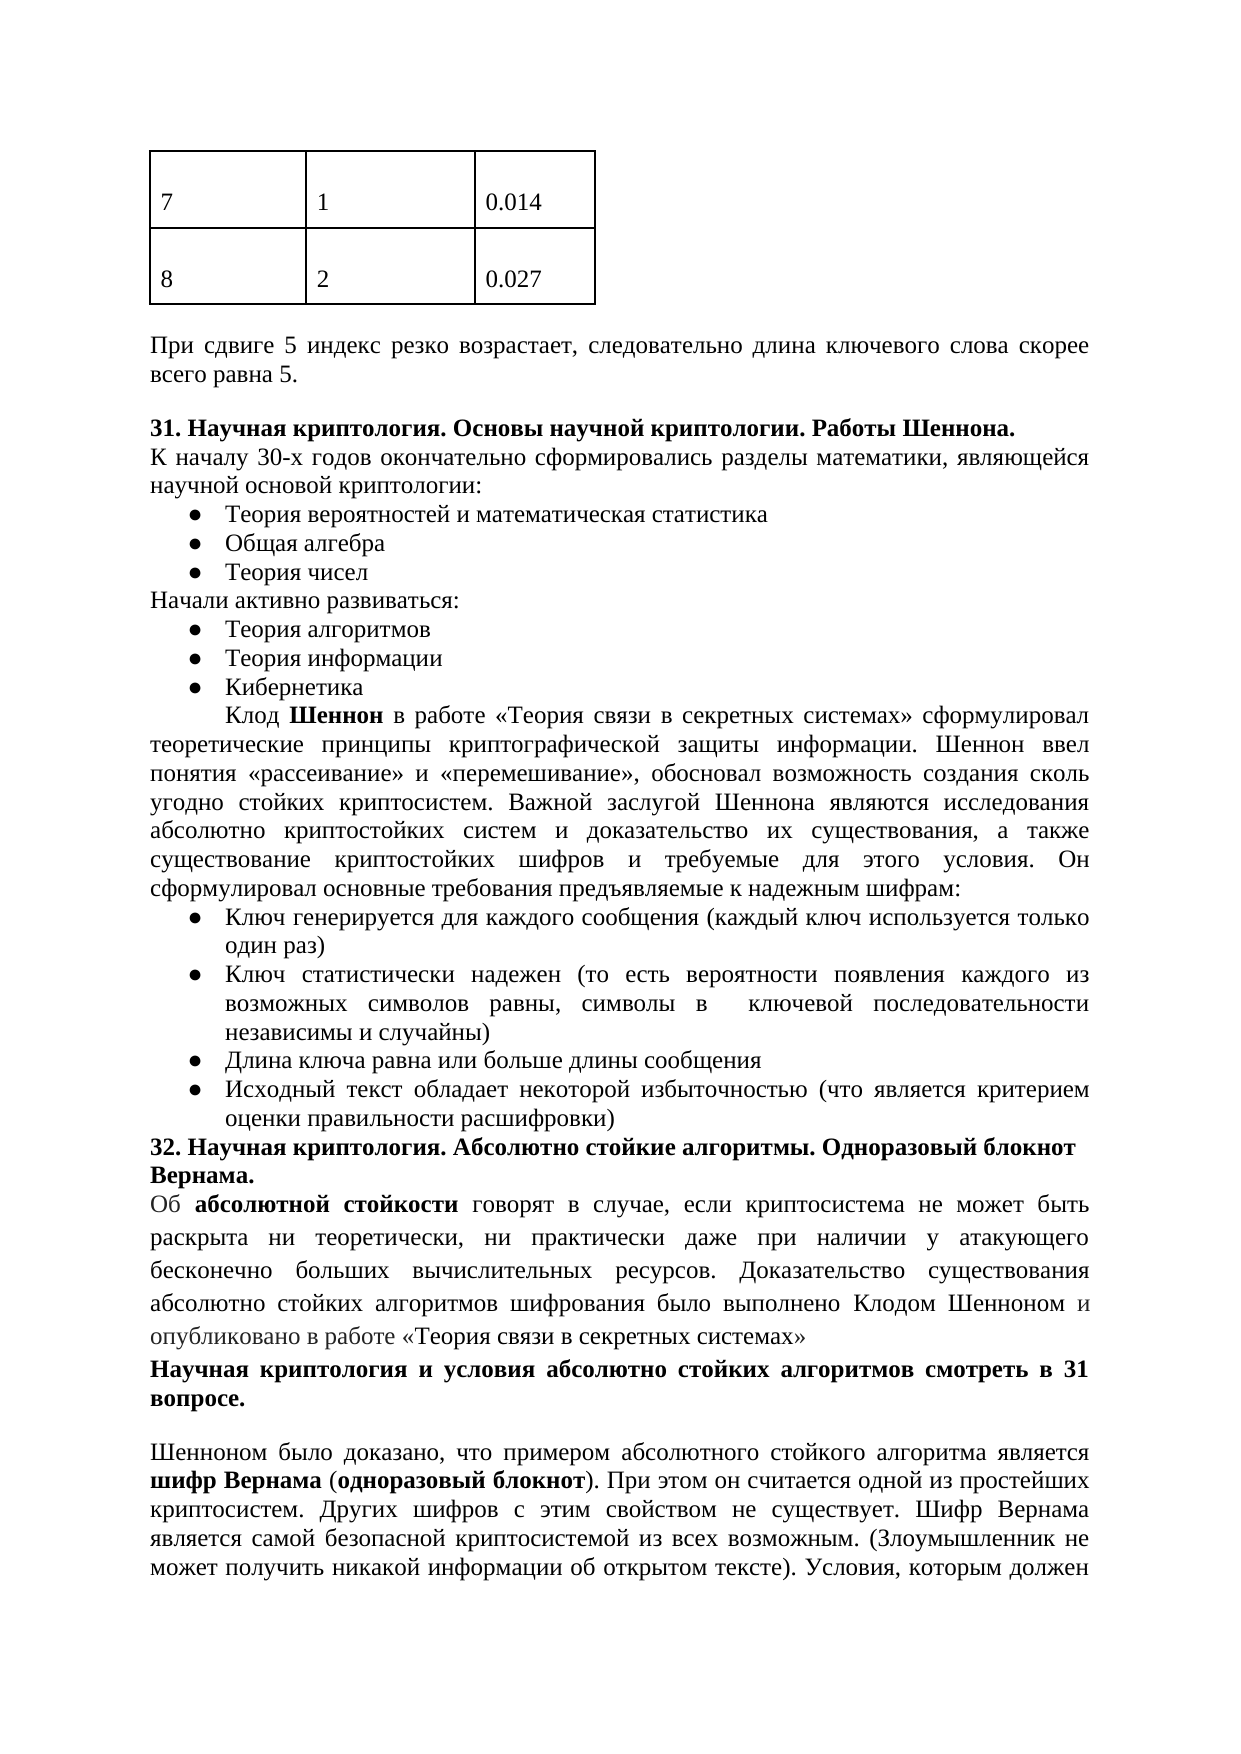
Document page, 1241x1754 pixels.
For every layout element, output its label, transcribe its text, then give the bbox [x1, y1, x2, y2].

list Ключ генерируется для каждого сообщения (каждый ключ используется только один раз) [187, 902, 1090, 959]
table_cell 0.027 [476, 229, 594, 303]
text Клод Шеннон в работе «Теория связи в секретных системах» сформулировал теоретические принципы криптографической защиты информации. Шеннон ввел понятия «рассеивание» и «перемешивание», обосновал возможность создания сколь угодно стойких криптосистем. Важной заслугой Шеннона являются исследования абсолютно криптостойких систем и доказательство их существования, а также существование криптостойких шифров и требуемые для этого условия. Он сформулировал основные требования предъявляемые к надежным шифрам: [150, 700, 1090, 902]
list Ключ статистически надежен (то есть вероятности появления каждого из возможных символов равны, символы в ключевой последовательности независимы и случайны) [187, 959, 1090, 1045]
text При сдвиге 5 индекс резко возрастает, следовательно длина ключевого слова скорее всего равна 5. [150, 330, 1090, 388]
table_cell 1 [307, 152, 474, 227]
title 32. Научная криптология. Абсолютно стойкие алгоритмы. Одноразовый блокнот Вернама. [150, 1132, 1090, 1189]
list Теория чисел [187, 557, 1090, 585]
list Теория информации [187, 643, 1090, 672]
table_cell 8 [151, 229, 305, 303]
list Длина ключа равна или больше длины сообщения [187, 1045, 1090, 1074]
table_cell 0.014 [476, 152, 594, 227]
table_cell 2 [307, 229, 474, 303]
text Об абсолютной стойкости говорят в случае, если криптосистема не может быть раскрыта ни теоретически, ни практически даже при наличии у атакующего бесконечно больших вычислительных ресурсов. Доказательство существования абсолютно стойких алгоритмов шифрования было выполнено Клодом Шенноном и опубликовано в работе «Теория связи в секретных системах» [150, 1189, 1090, 1350]
list Исходный текст обладает некоторой избыточностью (что является критерием оценки правильности расшифровки) [187, 1074, 1090, 1132]
list Теория вероятностей и математическая статистика [187, 499, 1090, 528]
table_cell 7 [151, 152, 305, 227]
title 31. Научная криптология. Основы научной криптологии. Работы Шеннона. [150, 413, 1090, 442]
text Шенноном было доказано, что примером абсолютного стойкого алгоритма является шифр Вернама (одноразовый блокнот). При этом он считается одной из простейших криптосистем. Других шифров с этим свойством не существует. Шифр Вернама является самой безопасной криптосистемой из всех возможным. (Злоумышленник не может получить никакой информации об открытом тексте). Условия, которым должен [150, 1437, 1090, 1581]
text Начали активно развиваться: [150, 585, 1090, 614]
list Теория алгоритмов [187, 614, 1090, 643]
text Научная криптология и условия абсолютно стойких алгоритмов смотреть в 31 вопросе. [150, 1354, 1090, 1412]
text К началу 30-х годов окончательно сформировались разделы математики, являющейся научной основой криптологии: [150, 442, 1090, 499]
list Общая алгебра [187, 528, 1090, 557]
list Кибернетика [187, 672, 1090, 700]
